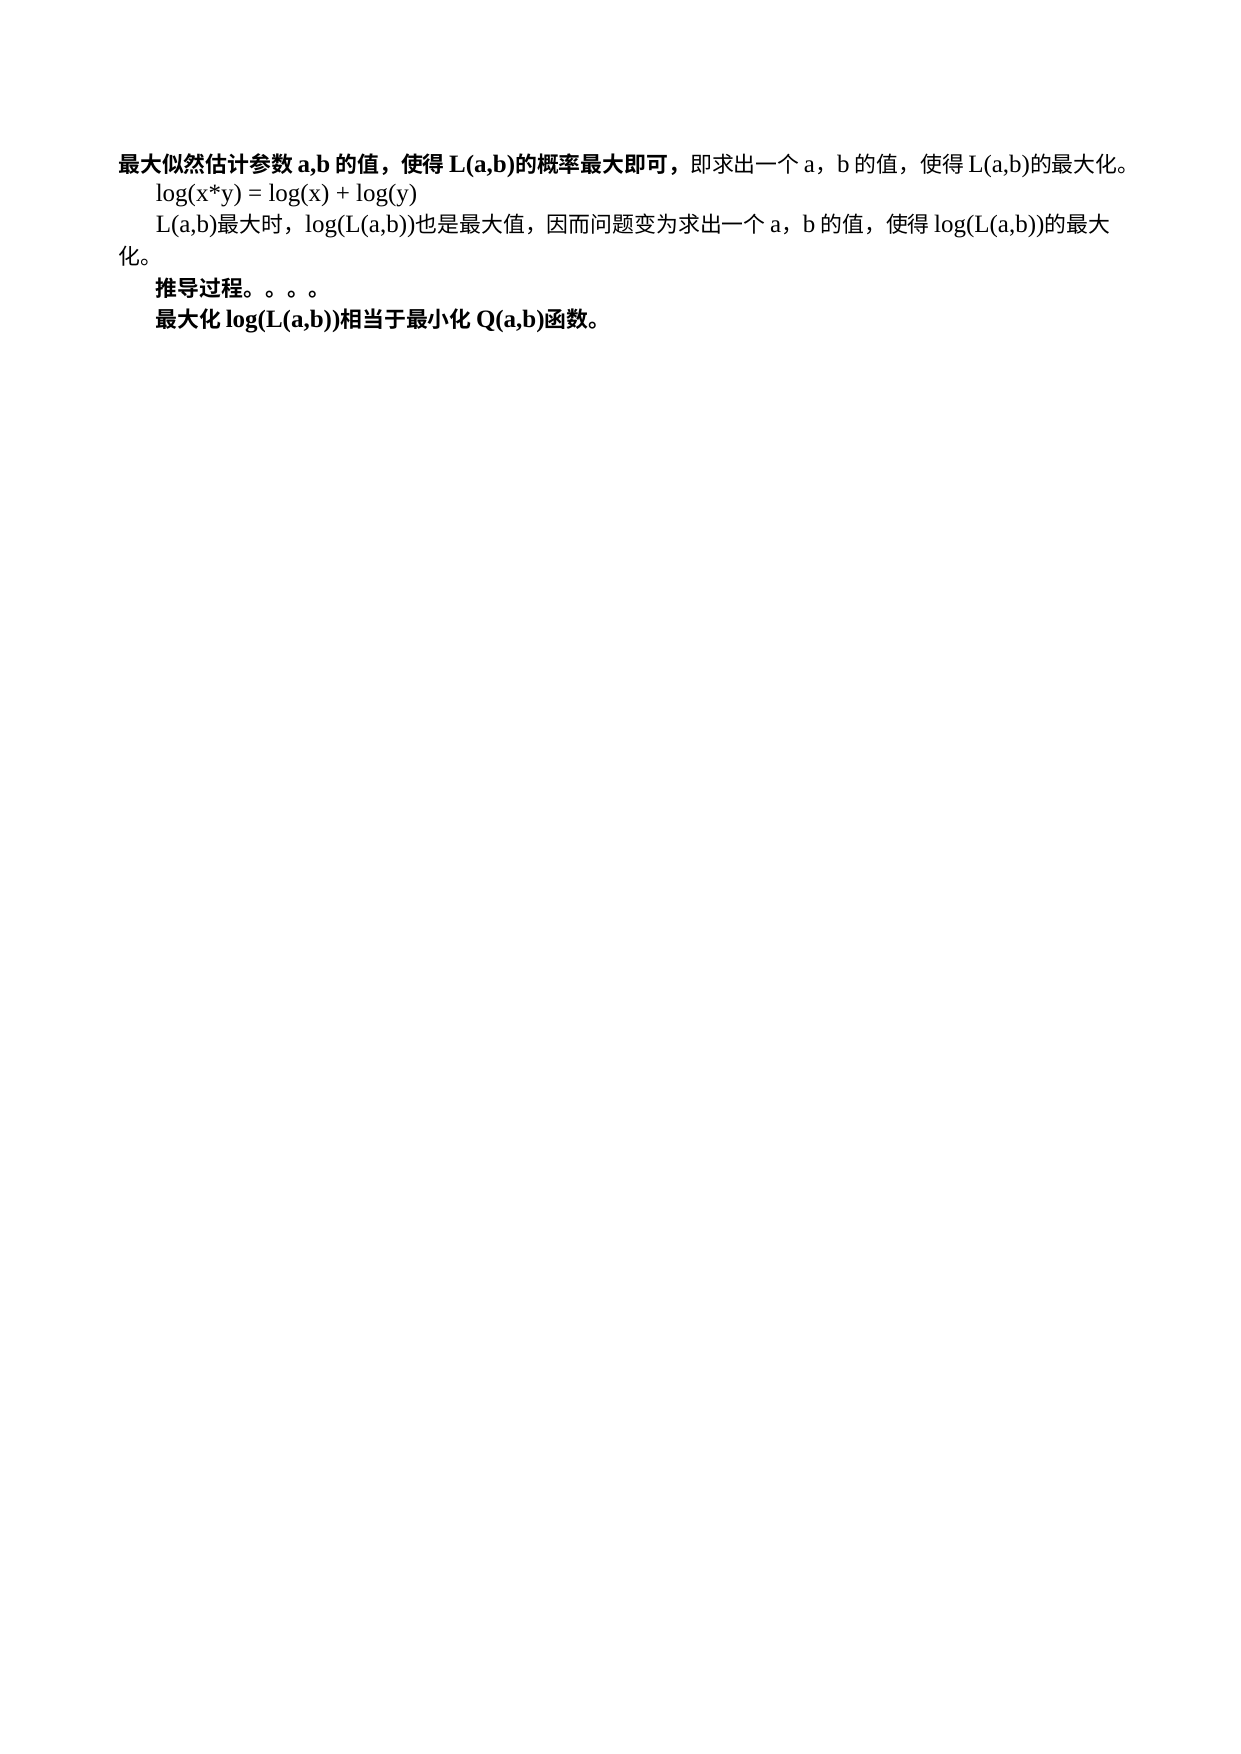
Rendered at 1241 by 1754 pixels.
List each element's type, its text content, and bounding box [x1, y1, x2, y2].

text 推导过程。。。。 [118, 271, 1122, 302]
text 最大化log(L(a,b))相当于最小化Q(a,b)函数。 [118, 302, 1122, 334]
text L(a,b)最大时，log(L(a,b))也是最大值，因而问题变为求出一个a，b的值，使得log(L(a,b))的最大化。 [118, 207, 1122, 271]
text log(x*y) = log(x) + log(y) [118, 178, 1122, 207]
text 最大似然估计参数a,b的值，使得L(a,b)的概率最大即可，即求出一个a，b的值，使得L(a,b)的最大化。 [118, 147, 1122, 178]
